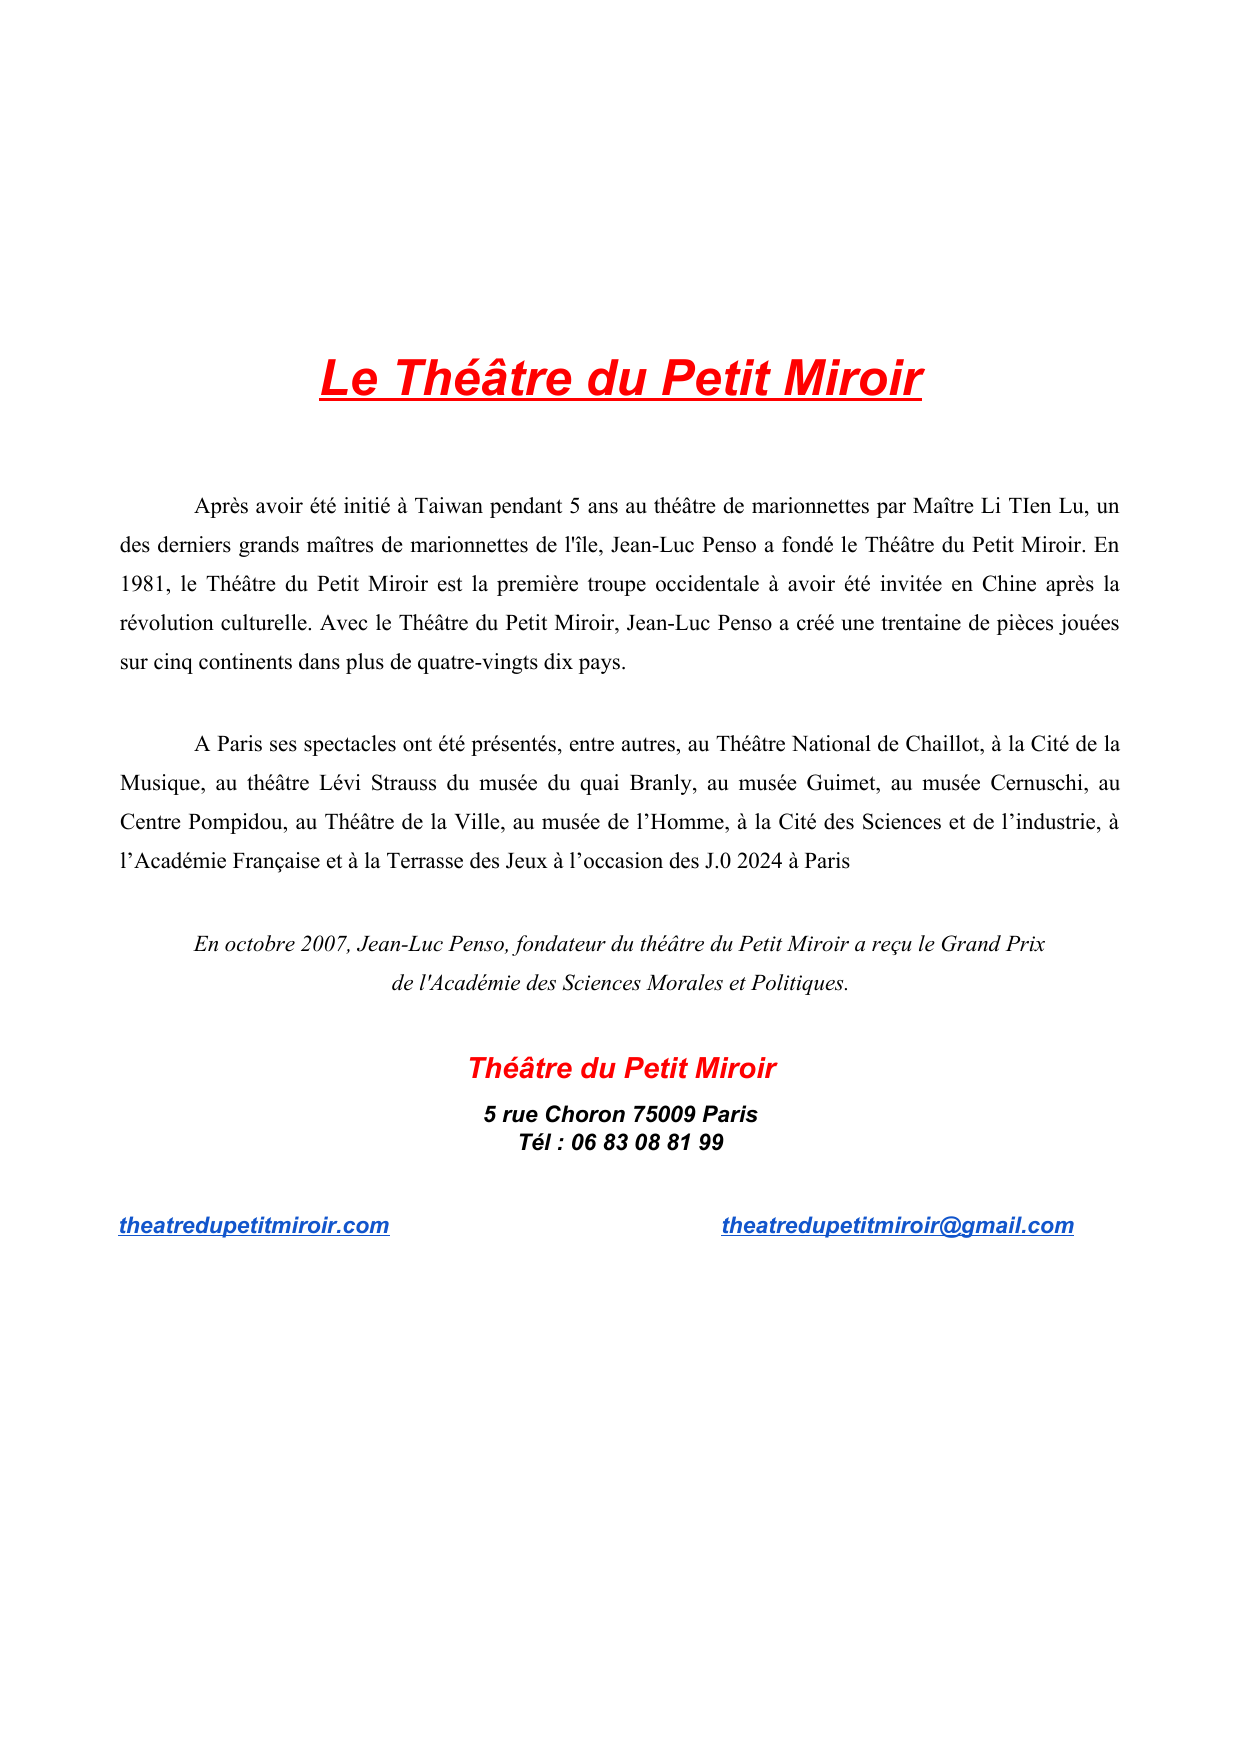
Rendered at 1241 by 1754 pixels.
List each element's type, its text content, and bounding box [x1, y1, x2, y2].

text A Paris ses spectacles ont été présentés, entre autres, au Théâtre National de Chaillot, à la Cité de la Musique, au théâtre Lévi Strauss du musée du quai Branly, au musée Guimet, au musée Cernuschi, au Centre Pompidou, au Théâtre de la Ville, au musée de l’Homme, à la Cité des Sciences et de l’industrie, à l’Académie Française et à la Terrasse des Jeux à l’occasion des J.0 2024 à Paris [120, 730, 1122, 874]
text Théâtre du Petit Miroir [189, 1051, 1053, 1085]
text theatredupetitmiroir.com theatredupetitmiroir@gmail.com [118, 1212, 1122, 1238]
text Le Théâtre du Petit Miroir [118, 348, 1122, 406]
text En octobre 2007, Jean-Luc Penso, fondateur du théâtre du Petit Miroir a reçu le Grand Prix de l'Académie des Sciences Morales et Politiques. [189, 930, 1053, 995]
text Tél : 06 83 08 81 99 [118, 1129, 1122, 1156]
text 5 rue Choron 75009 Paris [118, 1101, 1122, 1128]
text Après avoir été initié à Taiwan pendant 5 ans au théâtre de marionnettes par Maître Li TIen Lu, un des derniers grands maîtres de marionnettes de l'île, Jean-Luc Penso a fondé le Théâtre du Petit Miroir. En 1981, le Théâtre du Petit Miroir est la première troupe occidentale à avoir été invitée en Chine après la révolution culturelle. Avec le Théâtre du Petit Miroir, Jean-Luc Penso a créé une trentaine de pièces jouées sur cinq continents dans plus de quatre-vingts dix pays. [119, 492, 1121, 674]
